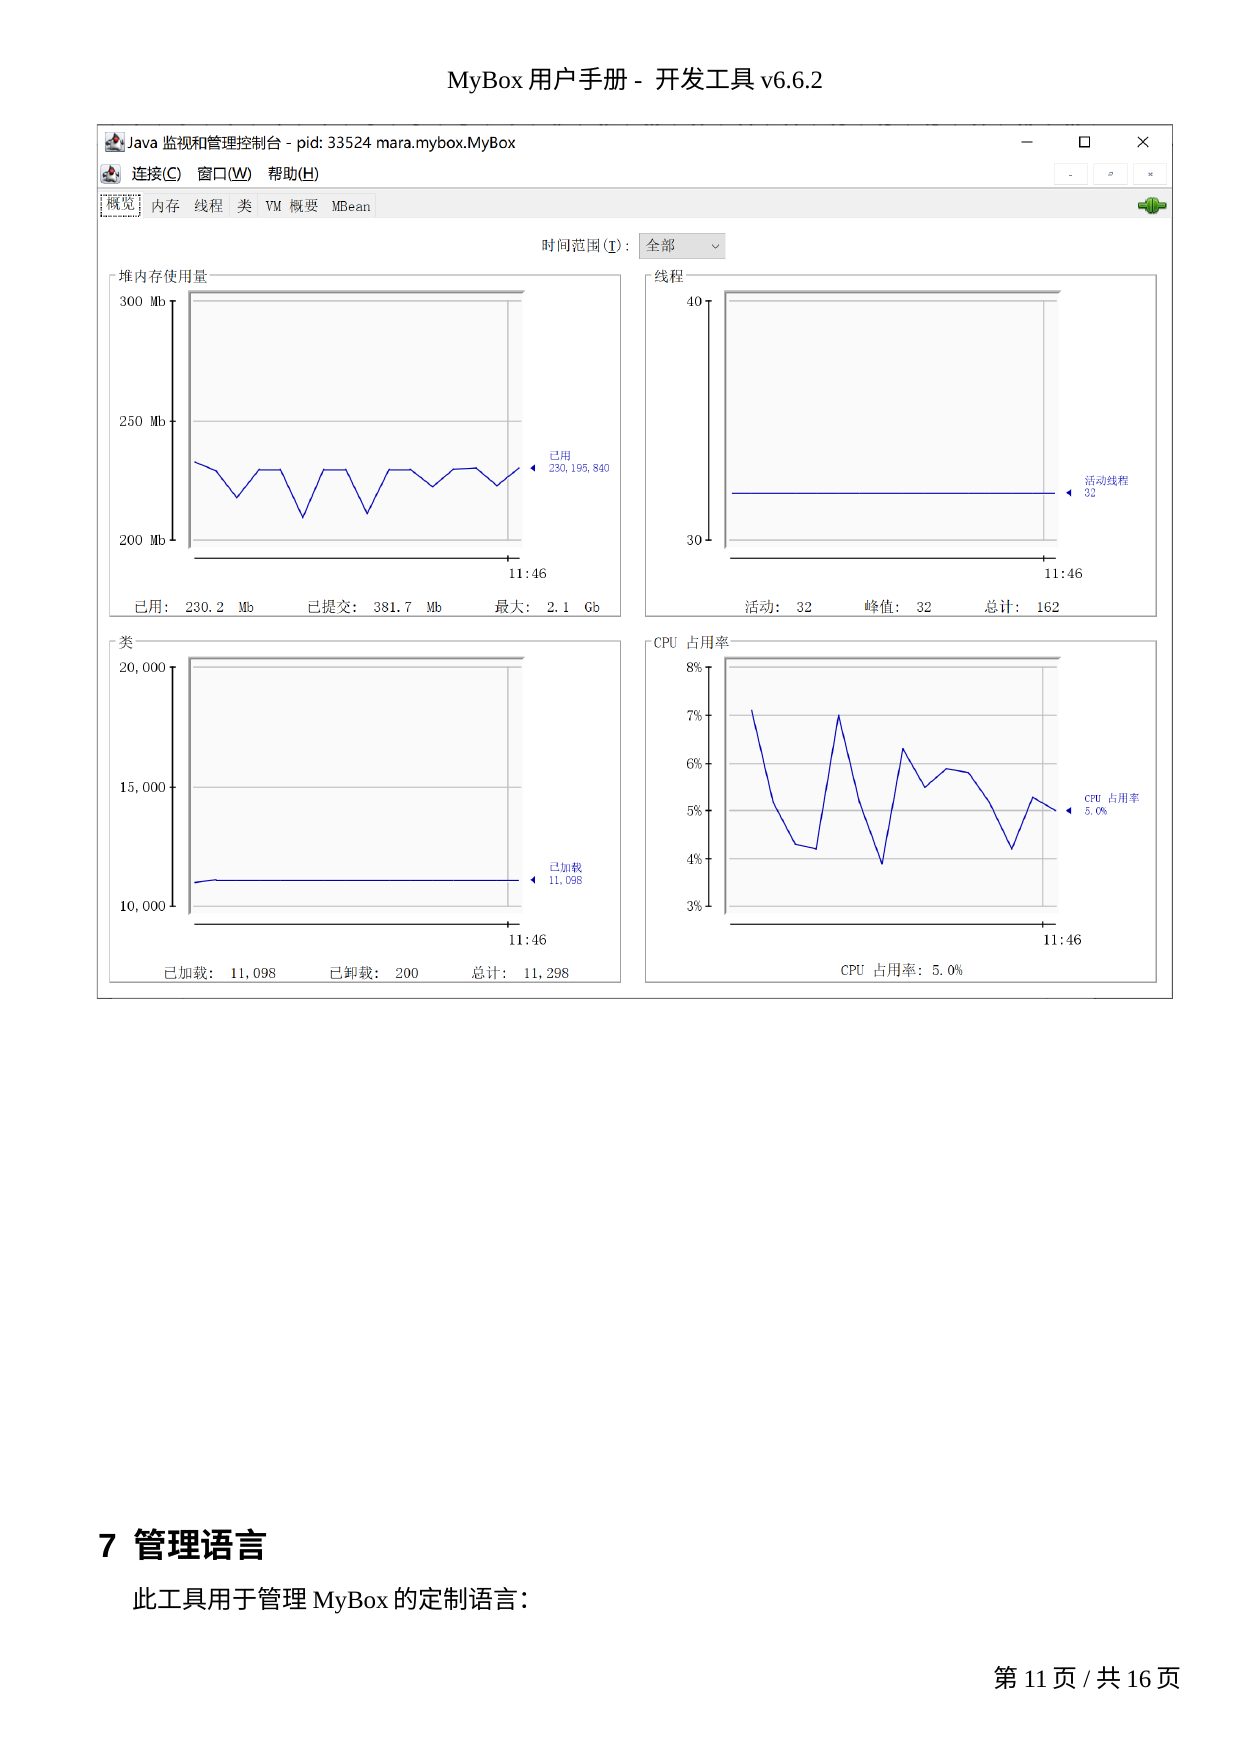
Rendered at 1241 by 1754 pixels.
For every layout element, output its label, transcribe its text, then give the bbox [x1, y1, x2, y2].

subtitle 管理语言 [88, 1519, 1181, 1567]
text 此工具用于管理MyBox的定制语言： [88, 1580, 1181, 1616]
picture [96, 124, 1173, 999]
